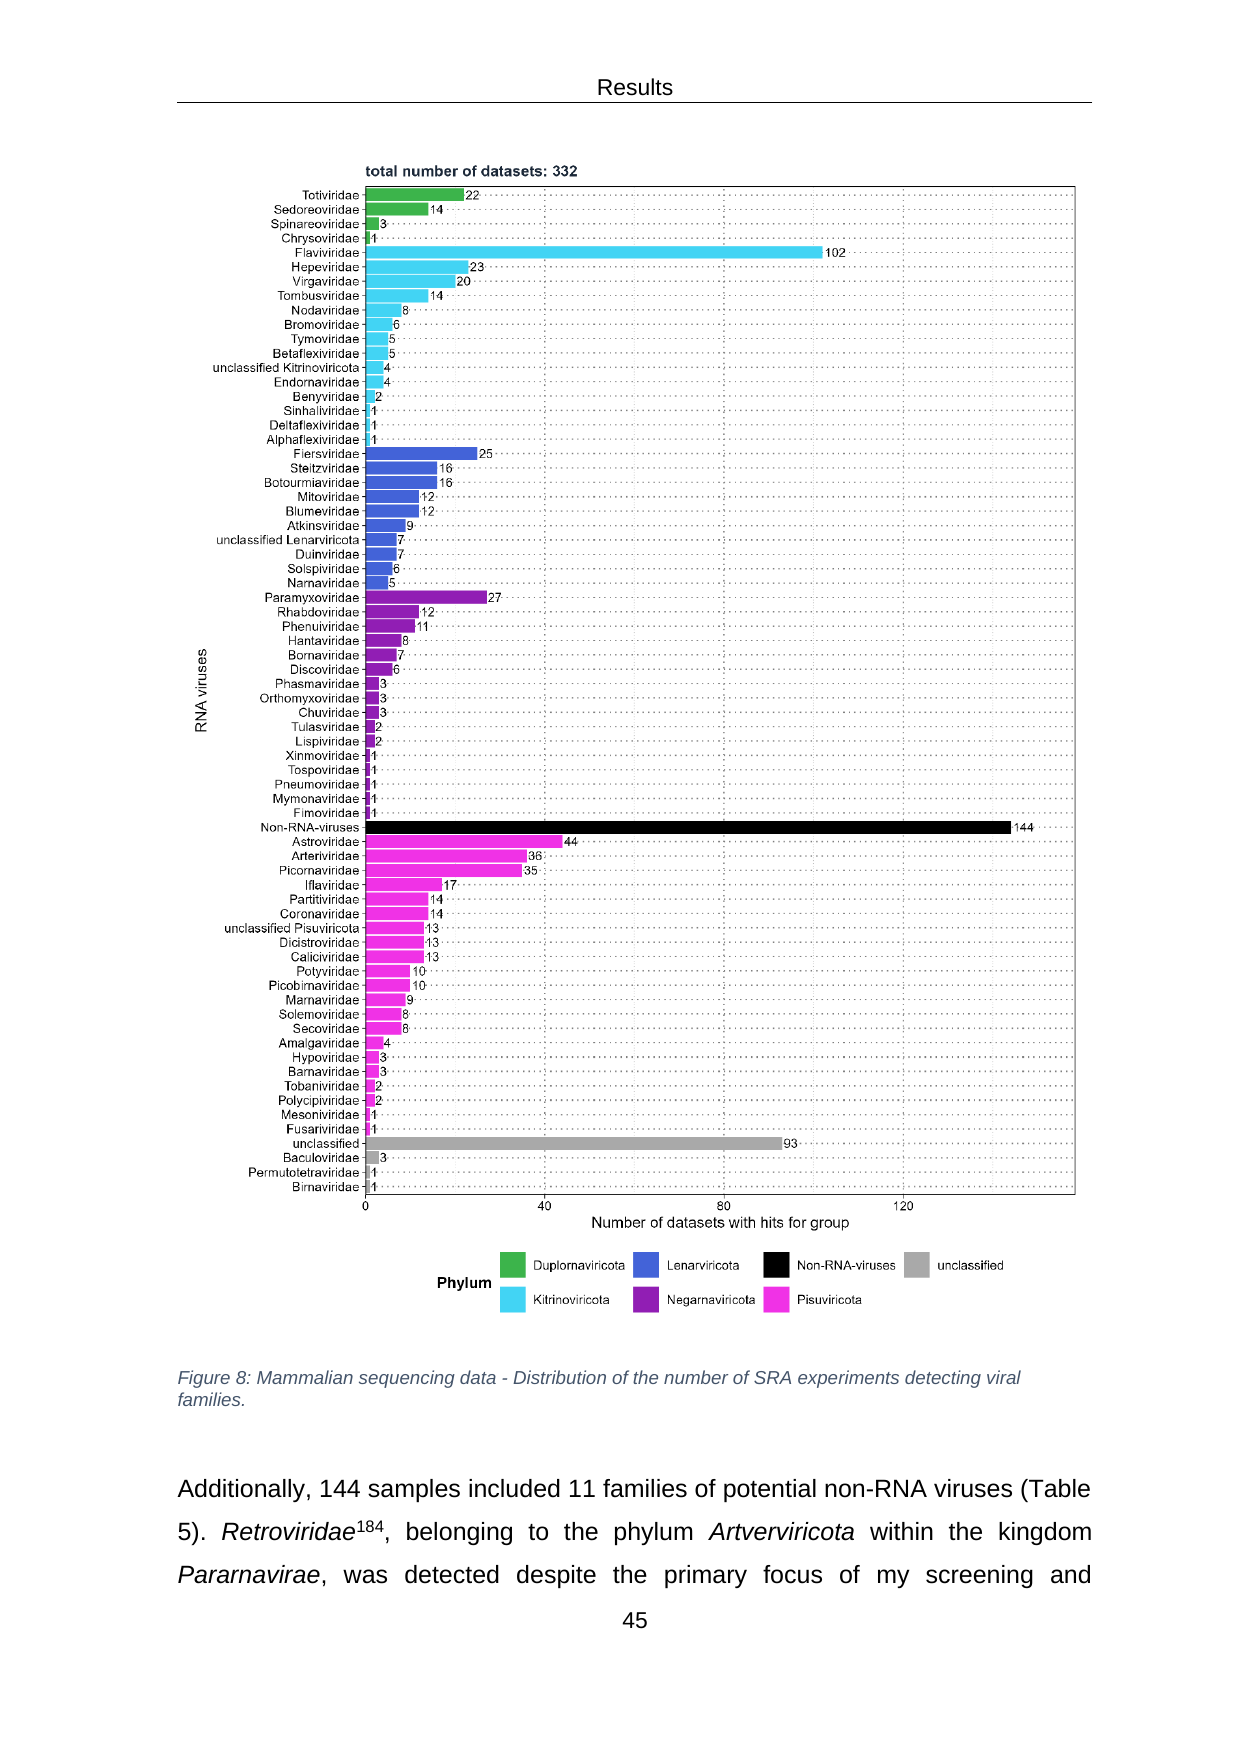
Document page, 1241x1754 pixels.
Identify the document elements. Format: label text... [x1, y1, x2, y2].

text Additionally, 144 samples included 11 families of potential non-RNA viruses (Table 5). Retroviridae184, belonging to the phylum Artverviricota within the kingdom Pararnavirae, was detected despite the primary focus of my screening and [177, 1474, 1092, 1589]
text Figure 8: Mammalian sequencing data - Distribution of the number of SRA experiments detecting viral families. [177, 1367, 1092, 1410]
